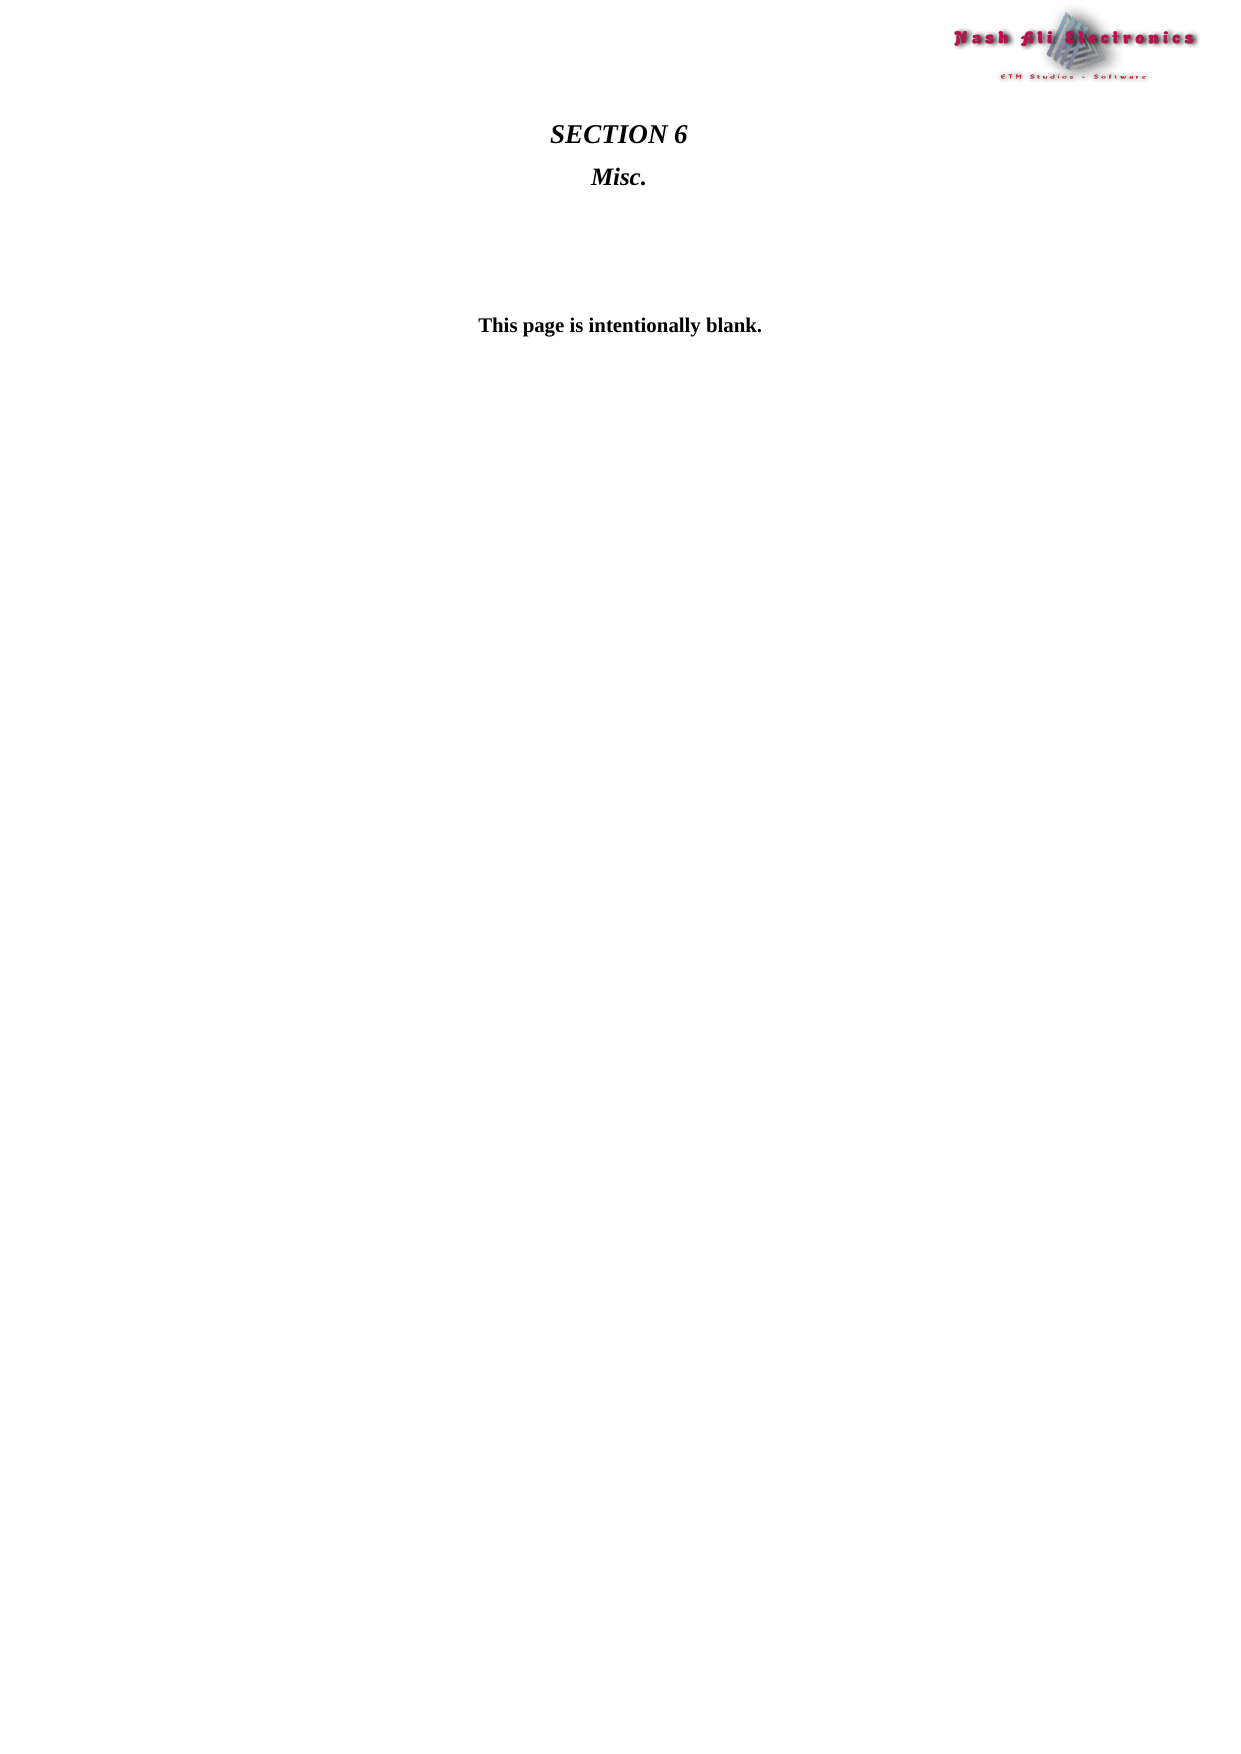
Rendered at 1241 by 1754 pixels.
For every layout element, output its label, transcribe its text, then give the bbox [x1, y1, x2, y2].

text SECTION 6 [118, 118, 1122, 149]
text Misc. [118, 162, 1122, 191]
text This page is intentionally blank. [118, 313, 1122, 337]
picture [917, 0, 1240, 89]
